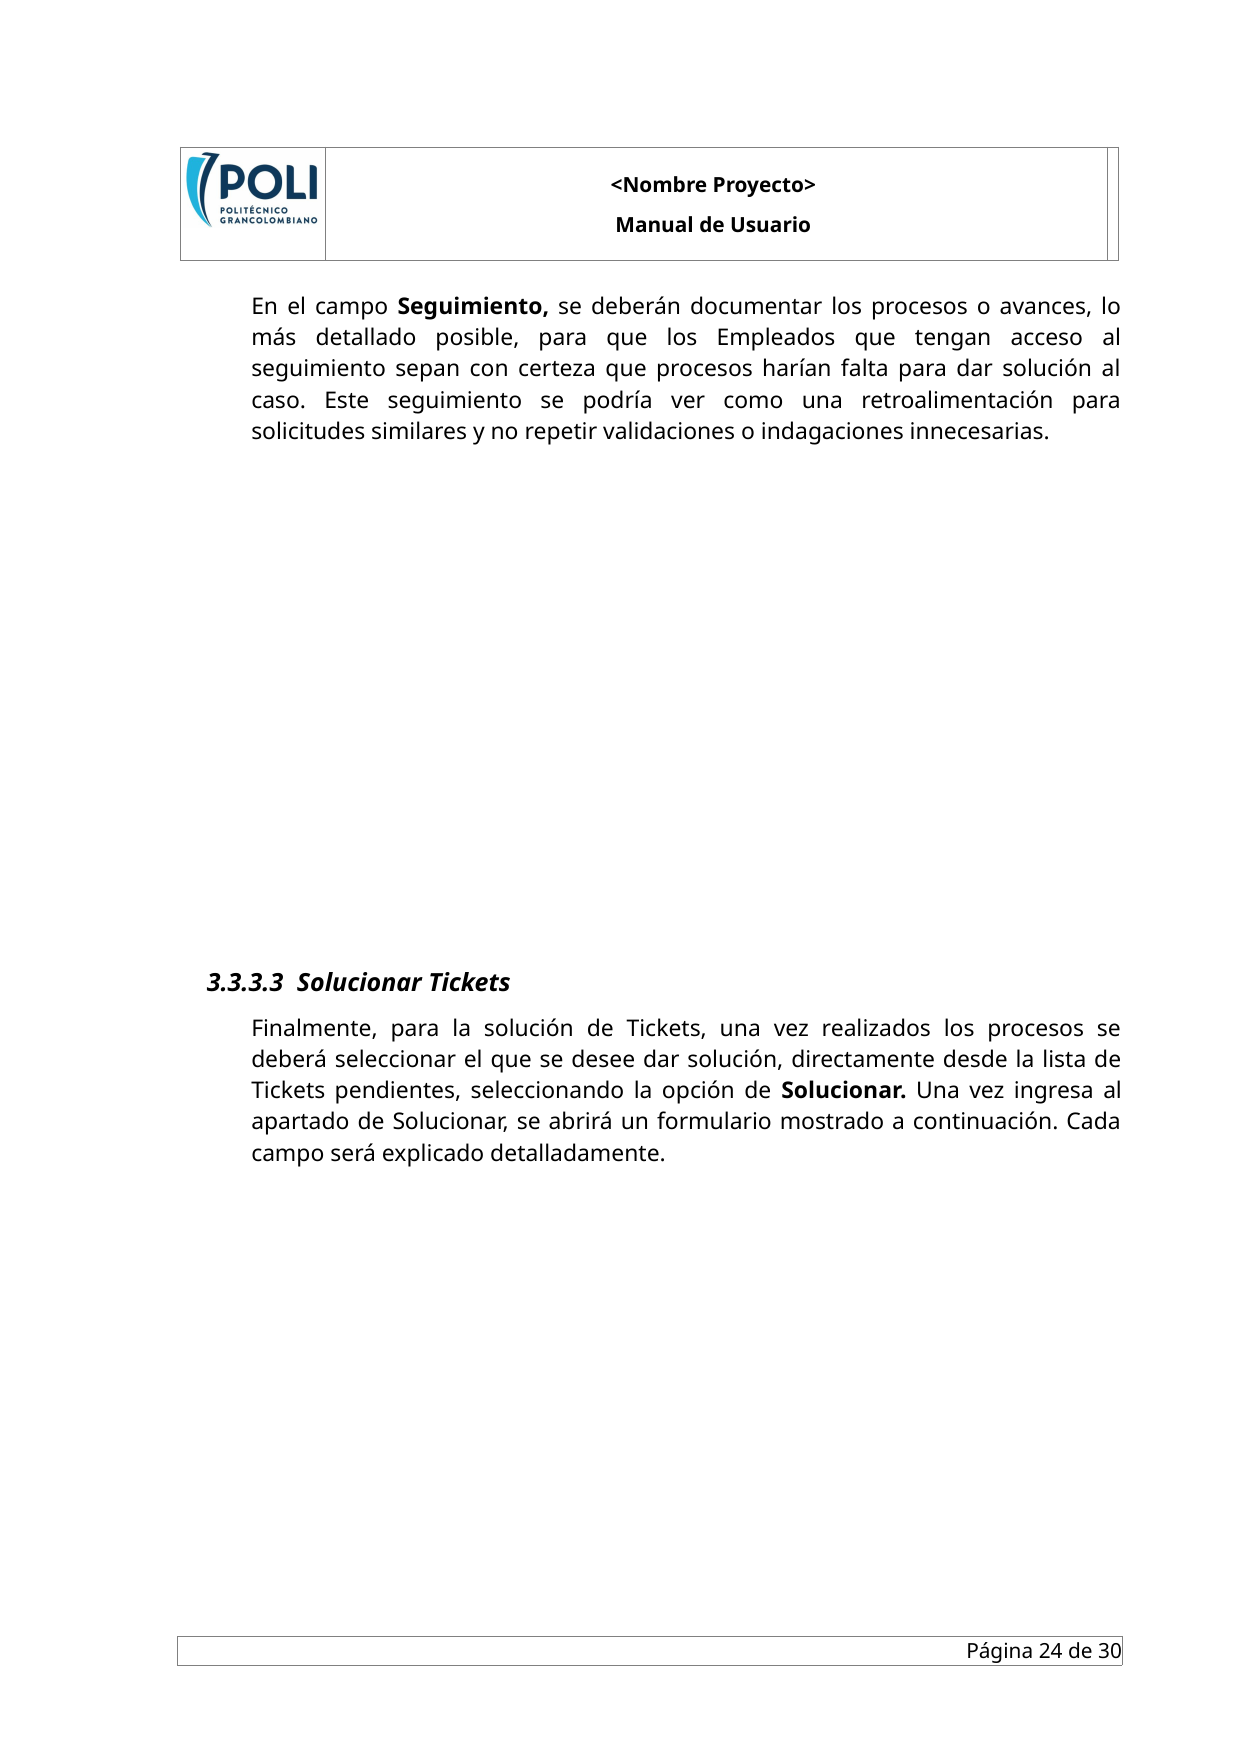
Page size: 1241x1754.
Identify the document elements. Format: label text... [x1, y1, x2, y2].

text Finalmente, para la solución de Tickets, una vez realizados los procesos se deberá seleccionar el que se desee dar solución, directamente desde la lista de Tickets pendientes, seleccionando la opción de Solucionar. Una vez ingresa al apartado de Solucionar, se abrirá un formulario mostrado a continuación. Cada campo será explicado detalladamente. [251, 1011, 1122, 1168]
subtitle Solucionar Tickets [207, 965, 1122, 999]
text En el campo Seguimiento, se deberán documentar los procesos o avances, lo más detallado posible, para que los Empleados que tengan acceso al seguimiento sepan con certeza que procesos harían falta para dar solución al caso. Este seguimiento se podría ver como una retroalimentación para solicitudes similares y no repetir validaciones o indagaciones innecesarias. [251, 290, 1122, 446]
